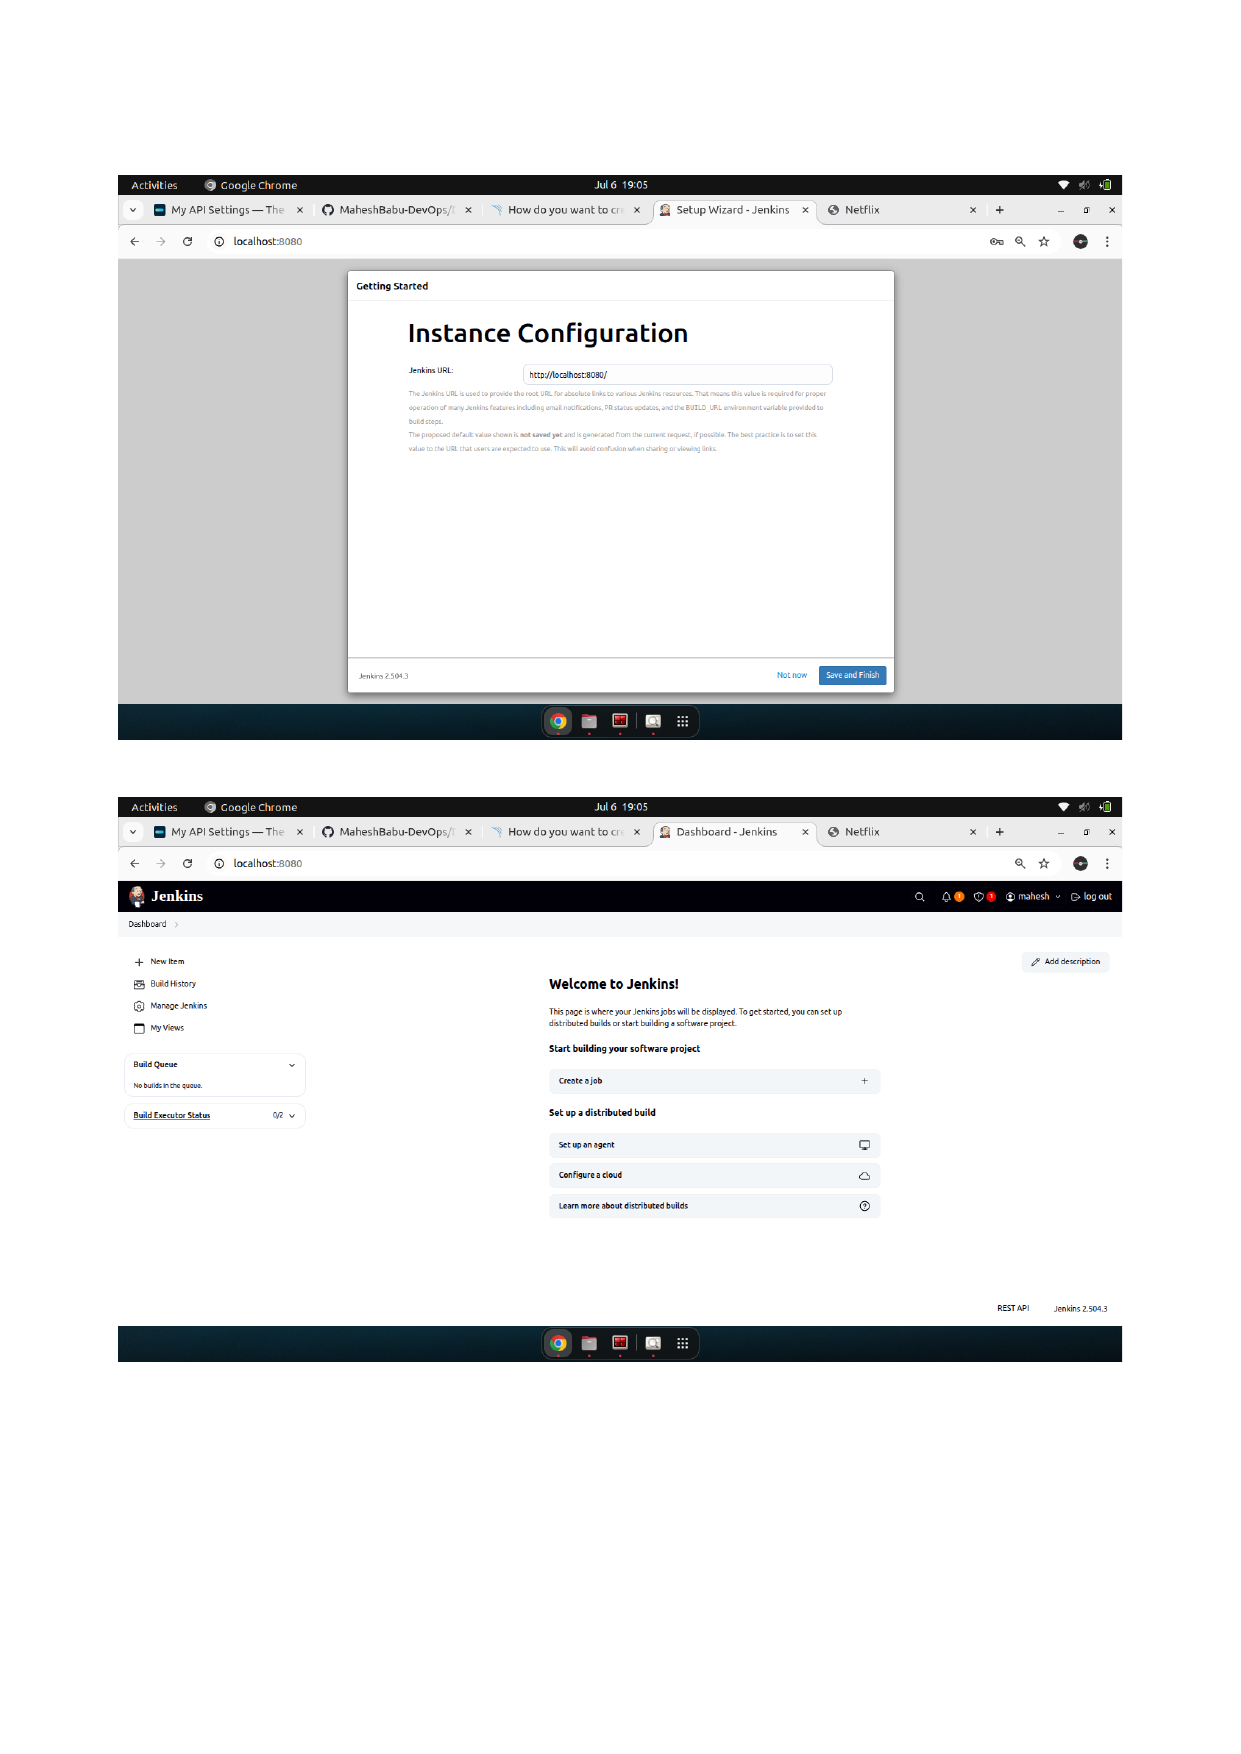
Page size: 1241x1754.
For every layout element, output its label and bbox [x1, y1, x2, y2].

picture [118, 797, 1123, 1362]
picture [118, 175, 1123, 740]
